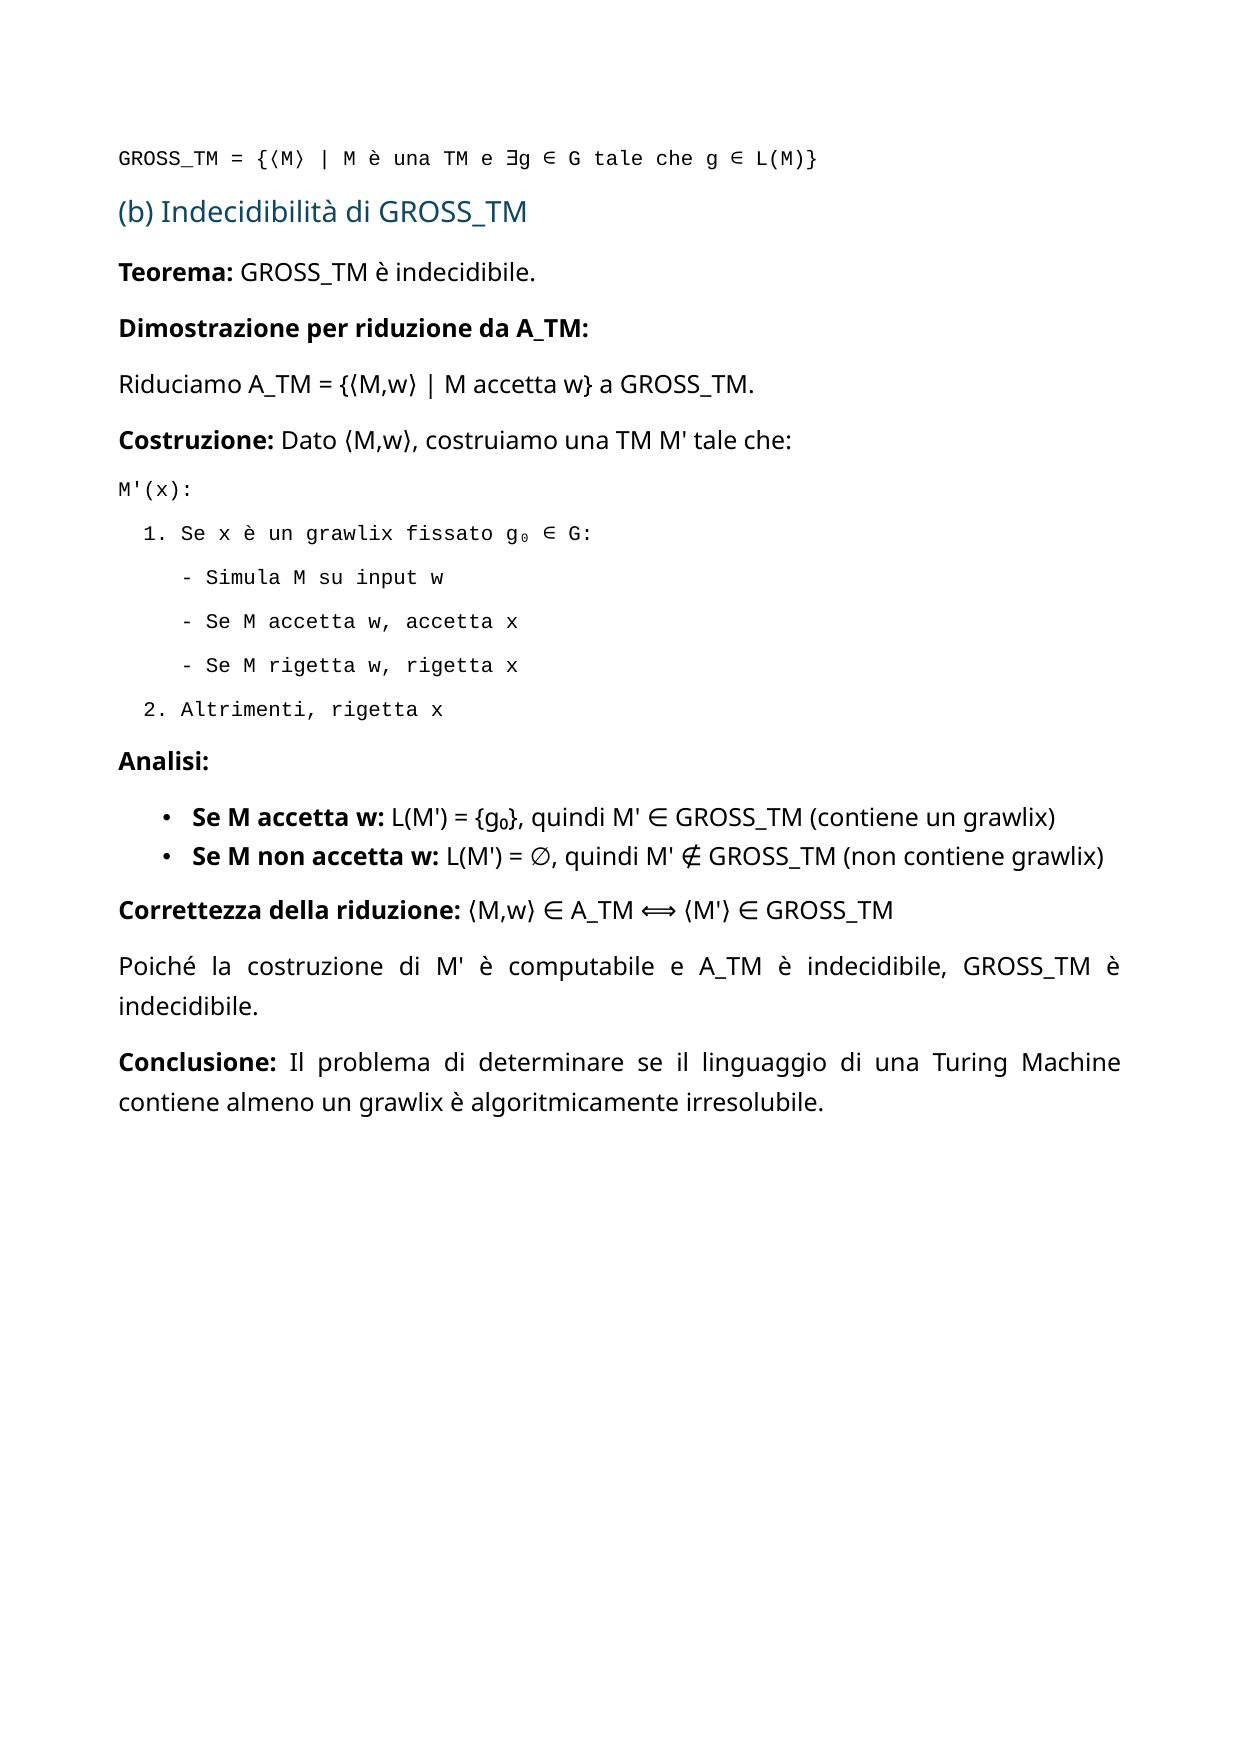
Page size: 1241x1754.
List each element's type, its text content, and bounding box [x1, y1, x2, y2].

text M'(x): [118, 479, 1122, 502]
text - Simula M su input w [118, 567, 1122, 591]
text Correttezza della riduzione: ⟨M,w⟩ ∈ A_TM ⟺ ⟨M'⟩ ∈ GROSS_TM [118, 893, 1122, 927]
text Teorema: GROSS_TM è indecidibile. [118, 254, 1122, 288]
text Riduciamo A_TM = {⟨M,w⟩ | M accetta w} a GROSS_TM. [118, 367, 1122, 401]
text - Se M accetta w, accetta x [118, 611, 1122, 635]
text Costruzione: Dato ⟨M,w⟩, costruiamo una TM M' tale che: [118, 423, 1122, 457]
text GROSS_TM = {⟨M⟩ | M è una TM e ∃g ∈ G tale che g ∈ L(M)} [118, 148, 1122, 171]
text 2. Altrimenti, rigetta x [118, 699, 1122, 723]
subtitle (b) Indecidibilità di GROSS_TM [118, 192, 1122, 231]
text 1. Se x è un grawlix fissato g₀ ∈ G: [118, 523, 1122, 547]
text Dimostrazione per riduzione da A_TM: [118, 310, 1122, 344]
text Conclusione: Il problema di determinare se il linguaggio di una Turing Machine contiene almeno un grawlix è algoritmicamente irresolubile. [118, 1045, 1122, 1118]
text Poiché la costruzione di M' è computabile e A_TM è indecidibile, GROSS_TM è indecidibile. [118, 949, 1122, 1023]
text Analisi: [118, 743, 1122, 777]
list Se M non accetta w: L(M') = ∅, quindi M' ∉ GROSS_TM (non contiene grawlix) [162, 839, 1122, 873]
text - Se M rigetta w, rigetta x [118, 655, 1122, 679]
list Se M accetta w: L(M') = {g₀}, quindi M' ∈ GROSS_TM (contiene un grawlix) [162, 799, 1122, 833]
